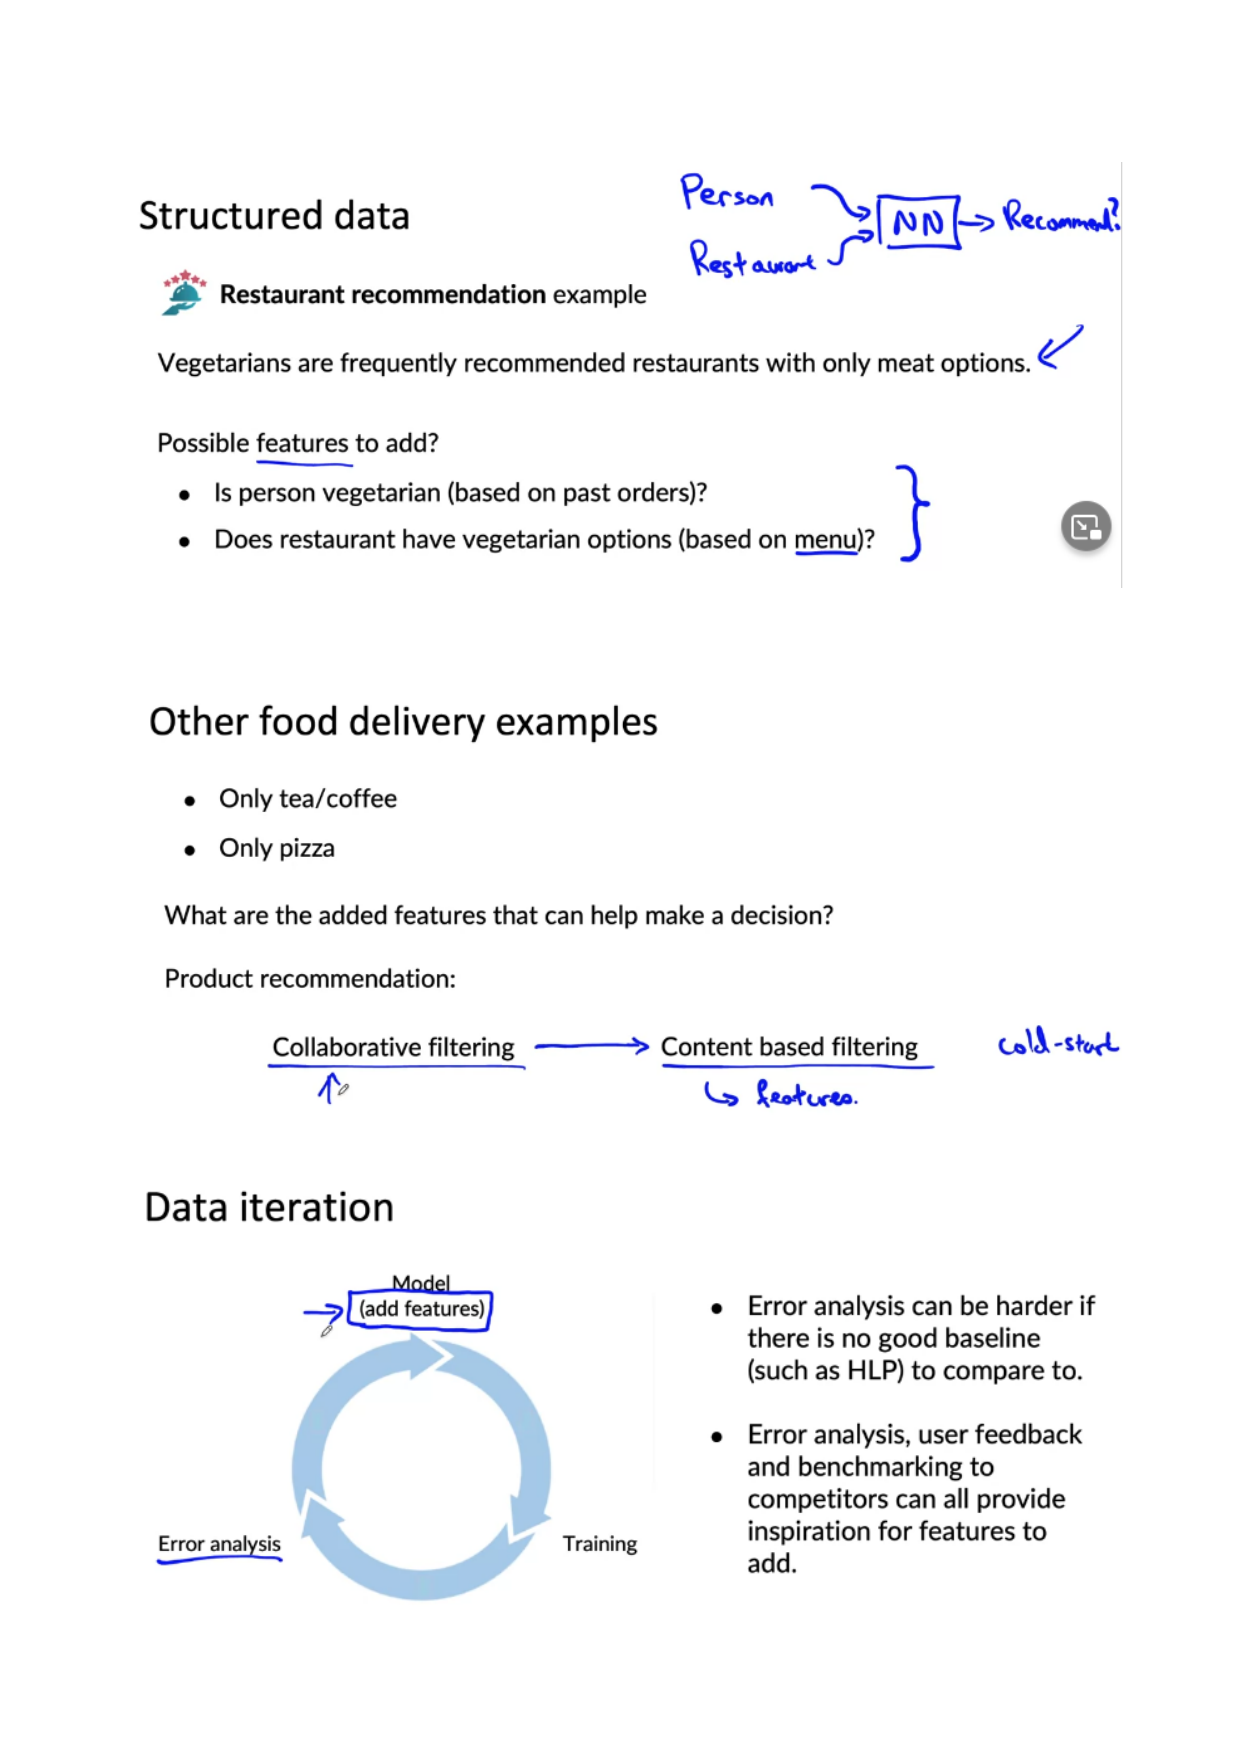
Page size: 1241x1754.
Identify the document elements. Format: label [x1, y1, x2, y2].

picture [118, 162, 1123, 588]
picture [118, 686, 1123, 1124]
picture [118, 1176, 1123, 1610]
